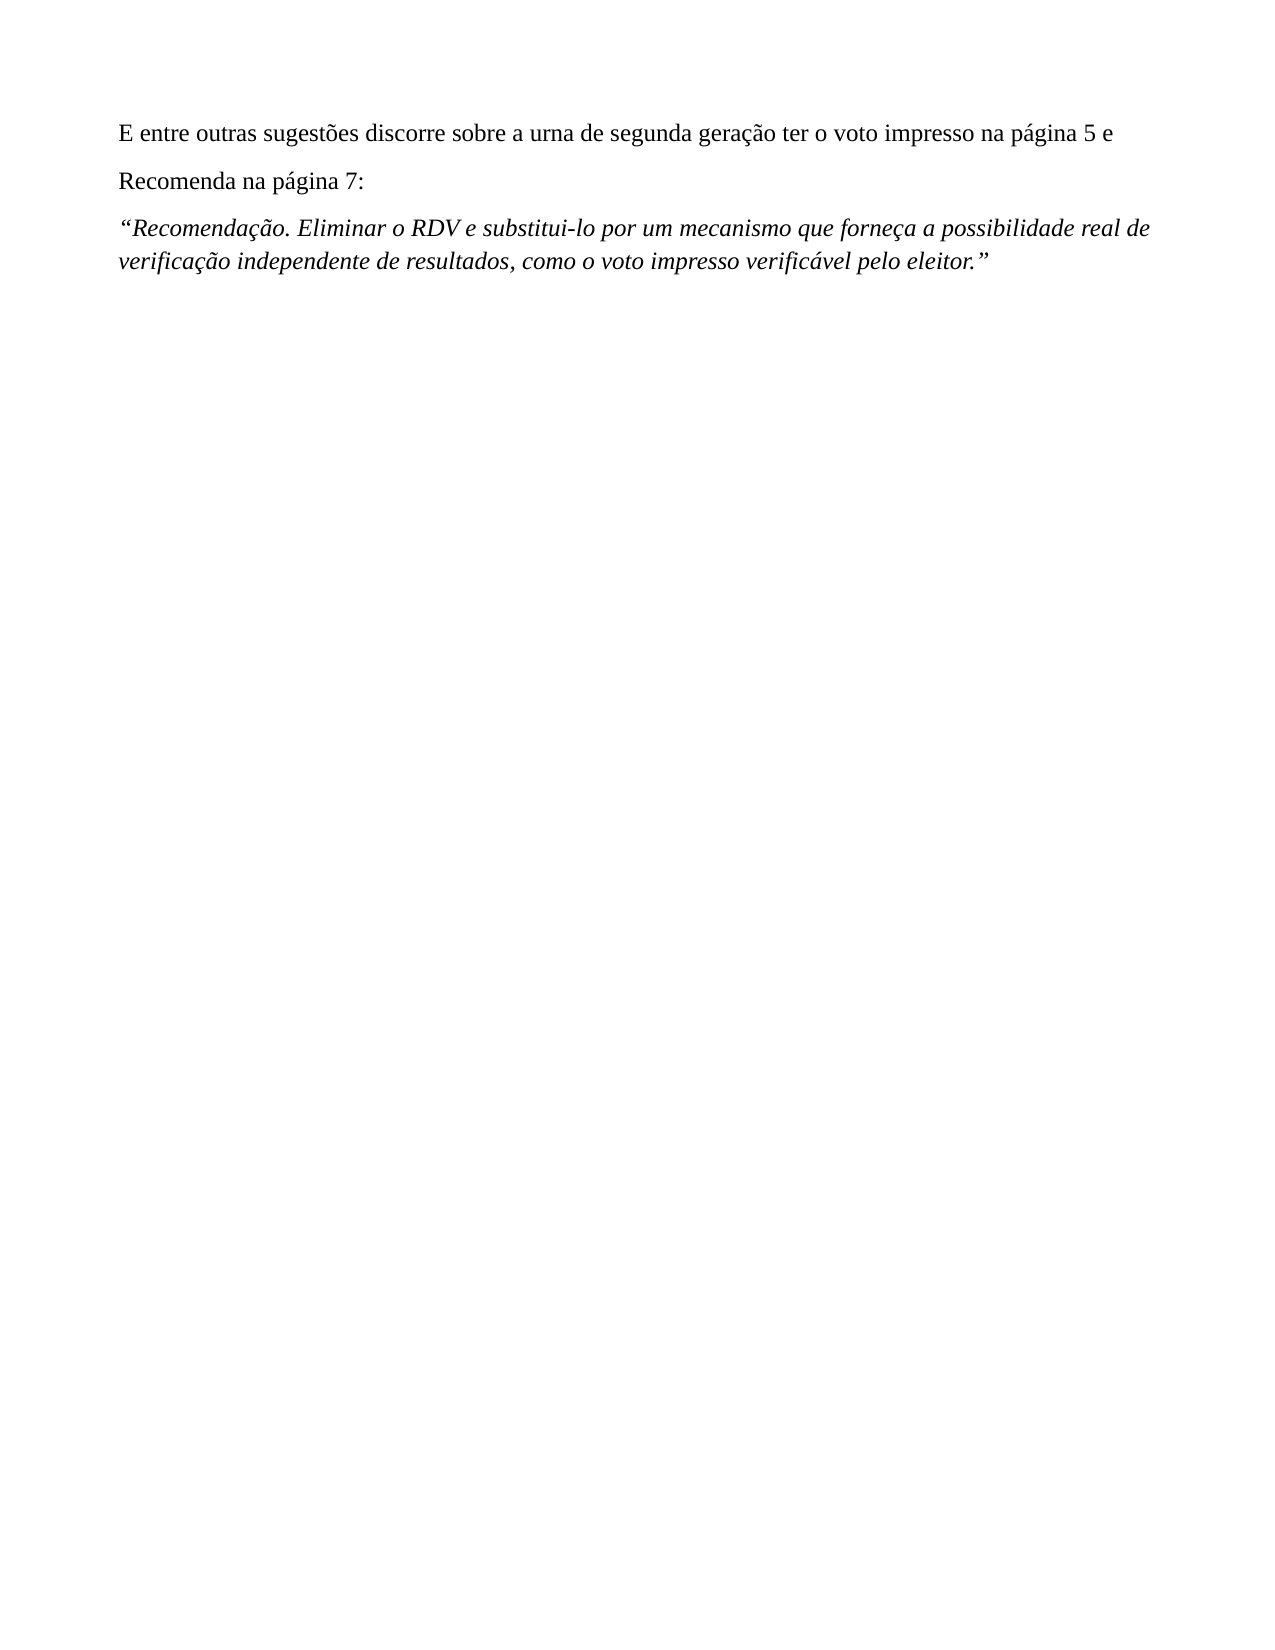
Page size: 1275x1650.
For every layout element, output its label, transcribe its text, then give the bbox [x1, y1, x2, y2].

text E entre outras sugestões discorre sobre a urna de segunda geração ter o voto impresso na página 5 e [118, 118, 1157, 147]
text “Recomendação. Eliminar o RDV e substitui-lo por um mecanismo que forneça a possibilidade real de verificação independente de resultados, como o voto impresso verificável pelo eleitor.” [118, 213, 1157, 275]
text Recomenda na página 7: [118, 166, 1157, 194]
